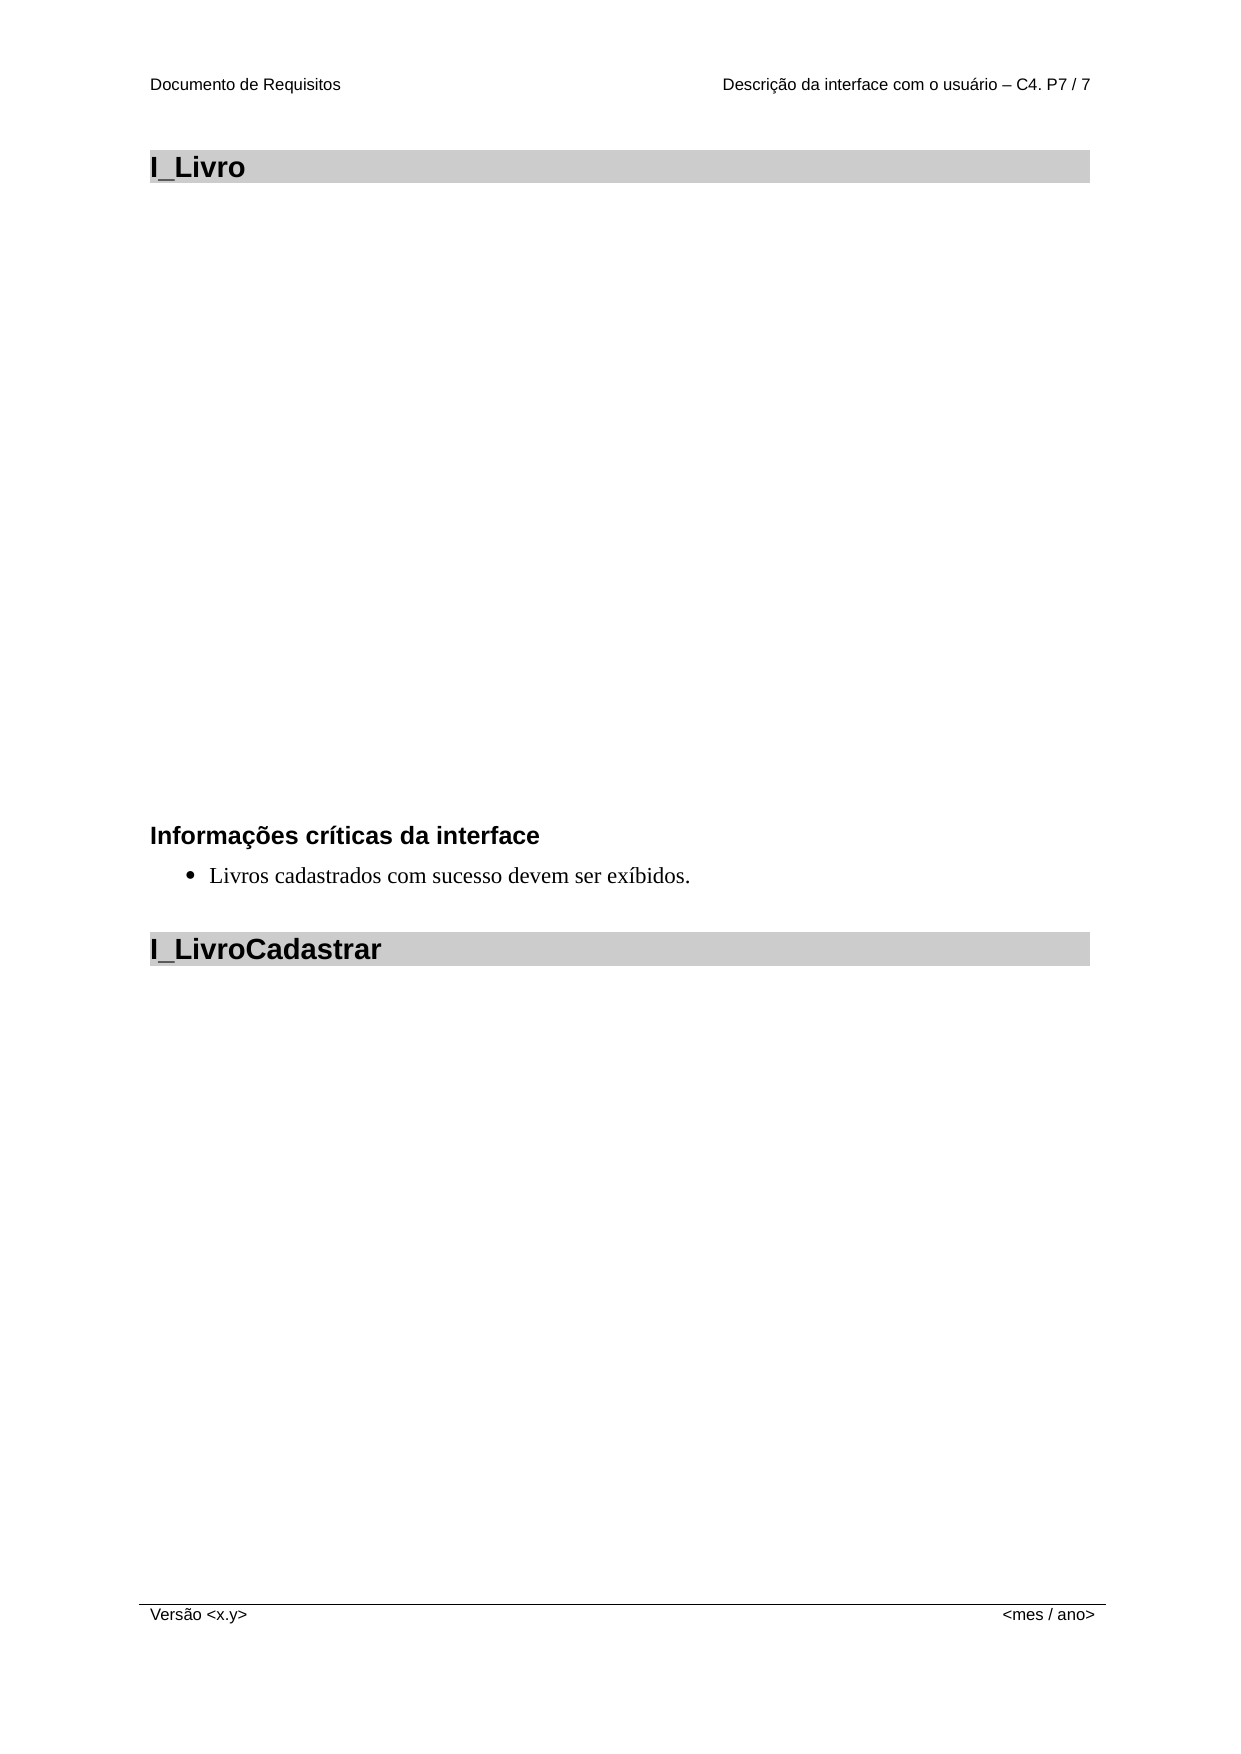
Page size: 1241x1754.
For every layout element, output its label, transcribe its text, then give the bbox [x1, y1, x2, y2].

list Livros cadastrados com sucesso devem ser exíbidos. [186, 862, 1090, 889]
subtitle I_Livro [150, 150, 1090, 183]
subtitle Informações críticas da interface [150, 821, 1090, 850]
subtitle I_LivroCadastrar [150, 932, 1090, 966]
